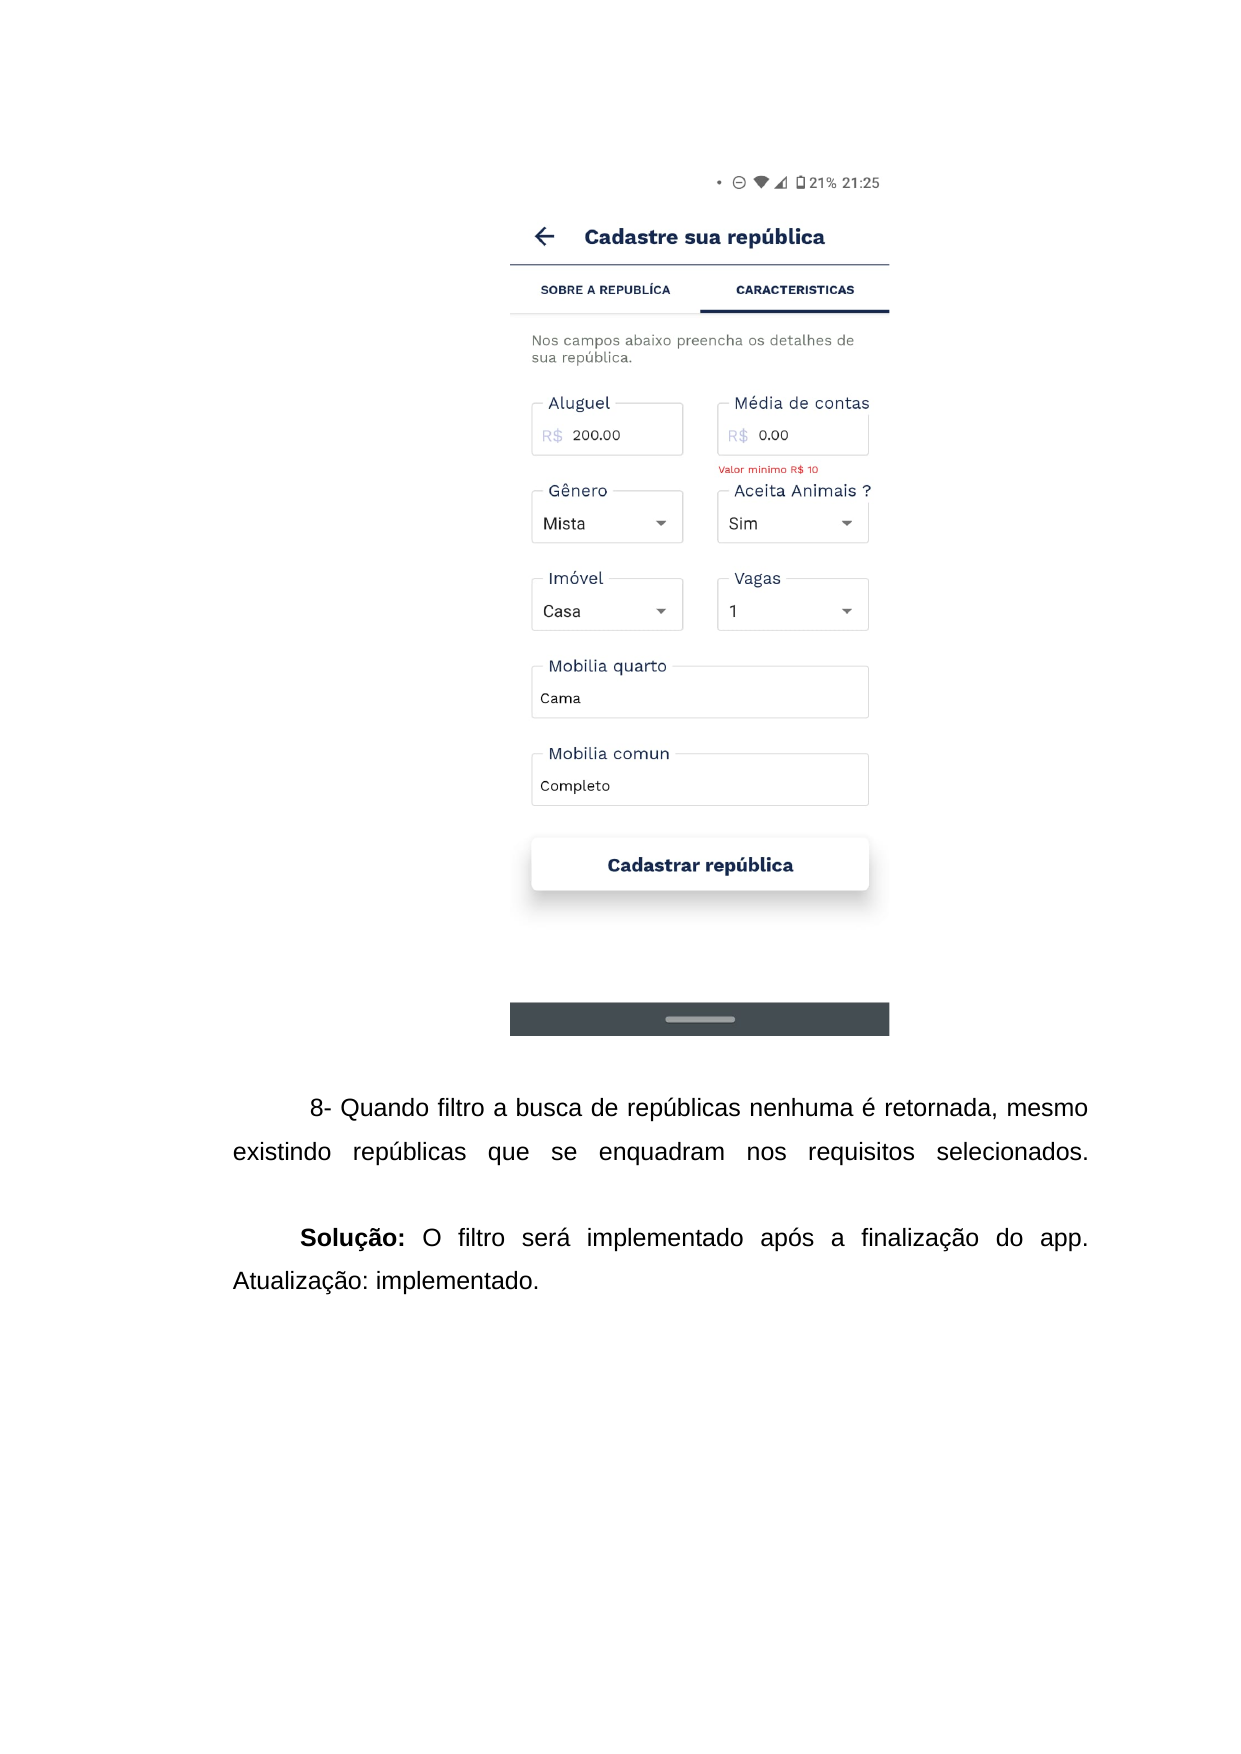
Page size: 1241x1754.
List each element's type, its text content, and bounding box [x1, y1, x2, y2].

text 8- Quando filtro a busca de repúblicas nenhuma é retornada, mesmo existindo repúblicas que se enquadram nos requisitos selecionados. Solução: O filtro será implementado após a finalização do app. Atualização: implementado. [233, 1093, 1090, 1294]
picture [510, 150, 890, 1036]
